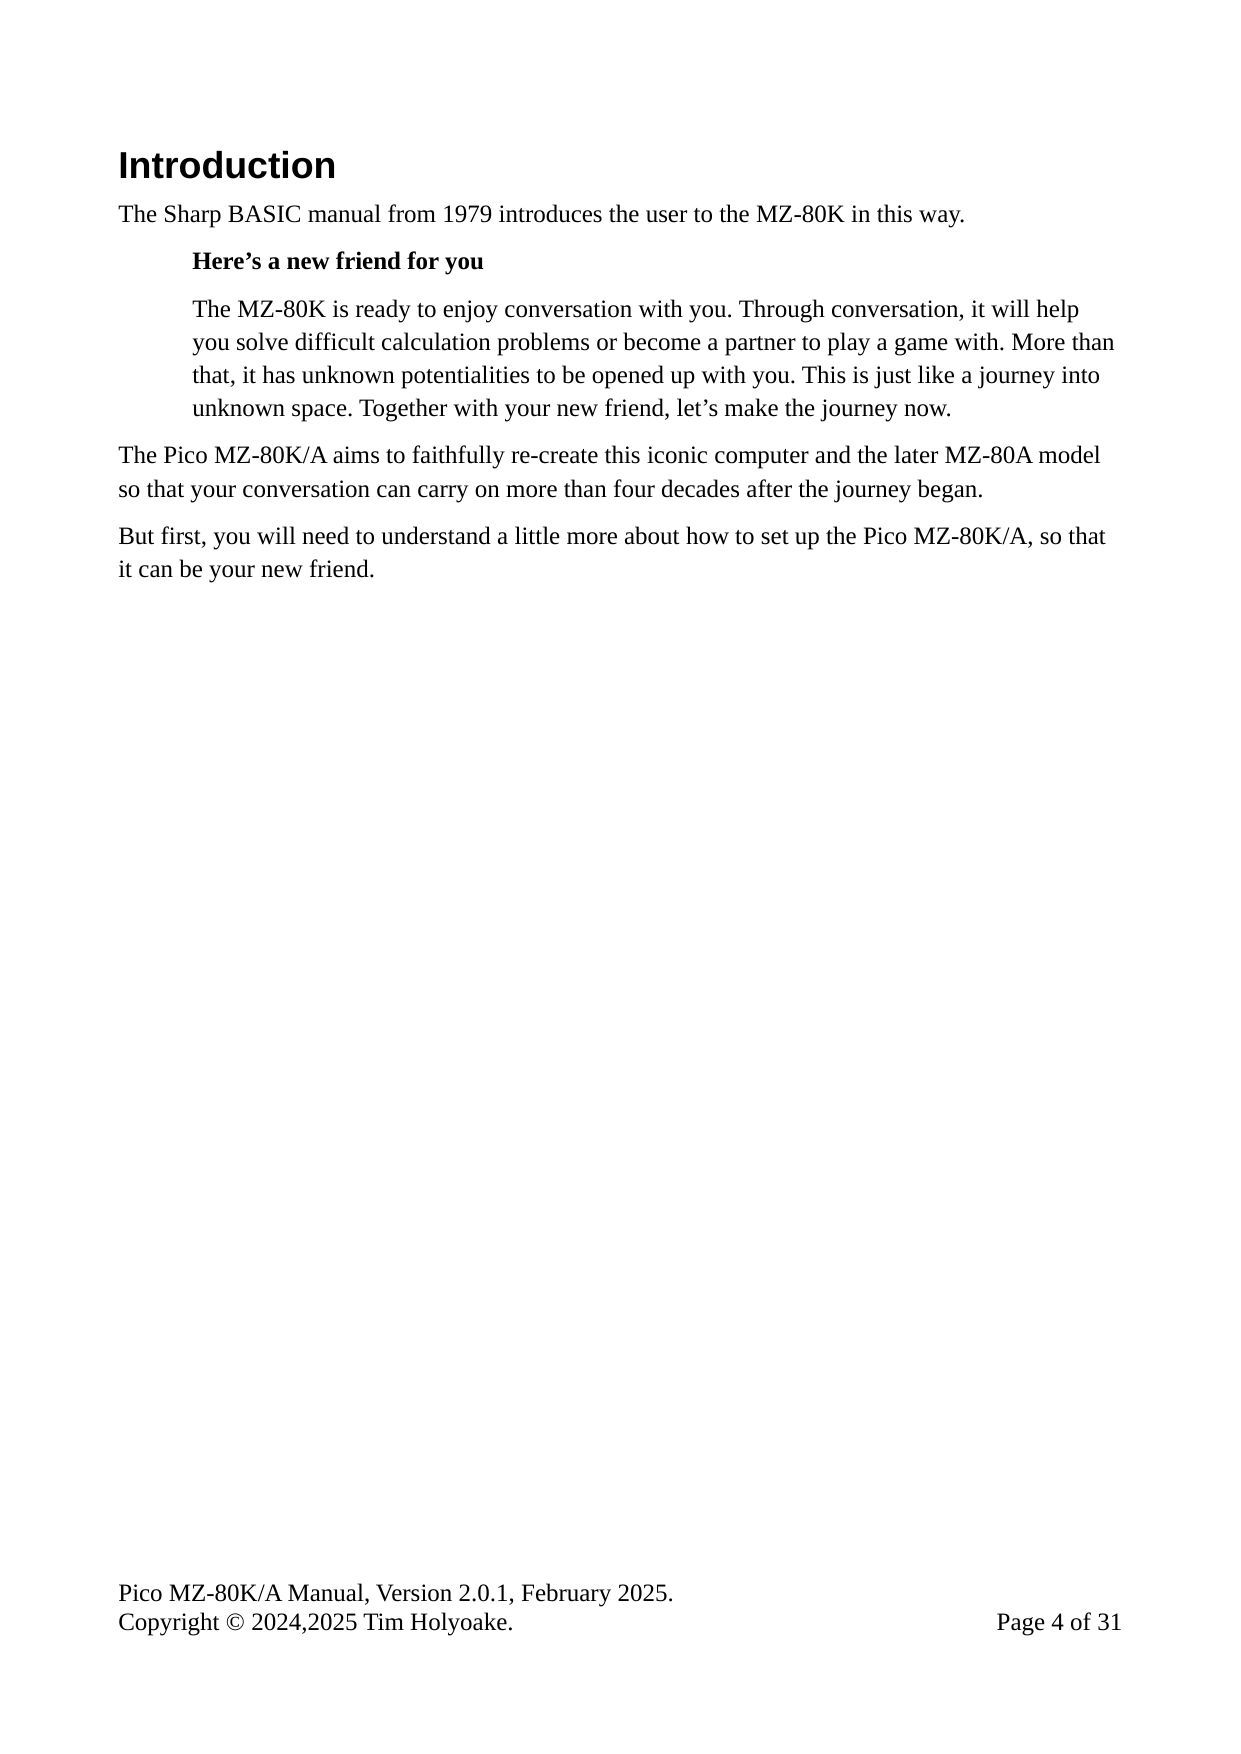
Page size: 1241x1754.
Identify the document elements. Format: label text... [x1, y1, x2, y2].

text But first, you will need to understand a little more about how to set up the Pico MZ-80K/A, so that it can be your new friend. [118, 521, 1122, 583]
text The Pico MZ-80K/A aims to faithfully re-create this iconic computer and the later MZ-80A model so that your conversation can carry on more than four decades after the journey began. [118, 441, 1122, 502]
subtitle Introduction [118, 143, 1122, 186]
text The MZ-80K is ready to enjoy conversation with you. Through conversation, it will help you solve difficult calculation problems or become a partner to play a game with. More than that, it has unknown potentialities to be opened up with you. This is just like a journey into unknown space. Together with your new friend, let’s make the journey now. [118, 294, 1122, 422]
text The Sharp BASIC manual from 1979 introduces the user to the MZ-80K in this way. [118, 199, 1122, 227]
text Here’s a new friend for you [118, 246, 1122, 275]
